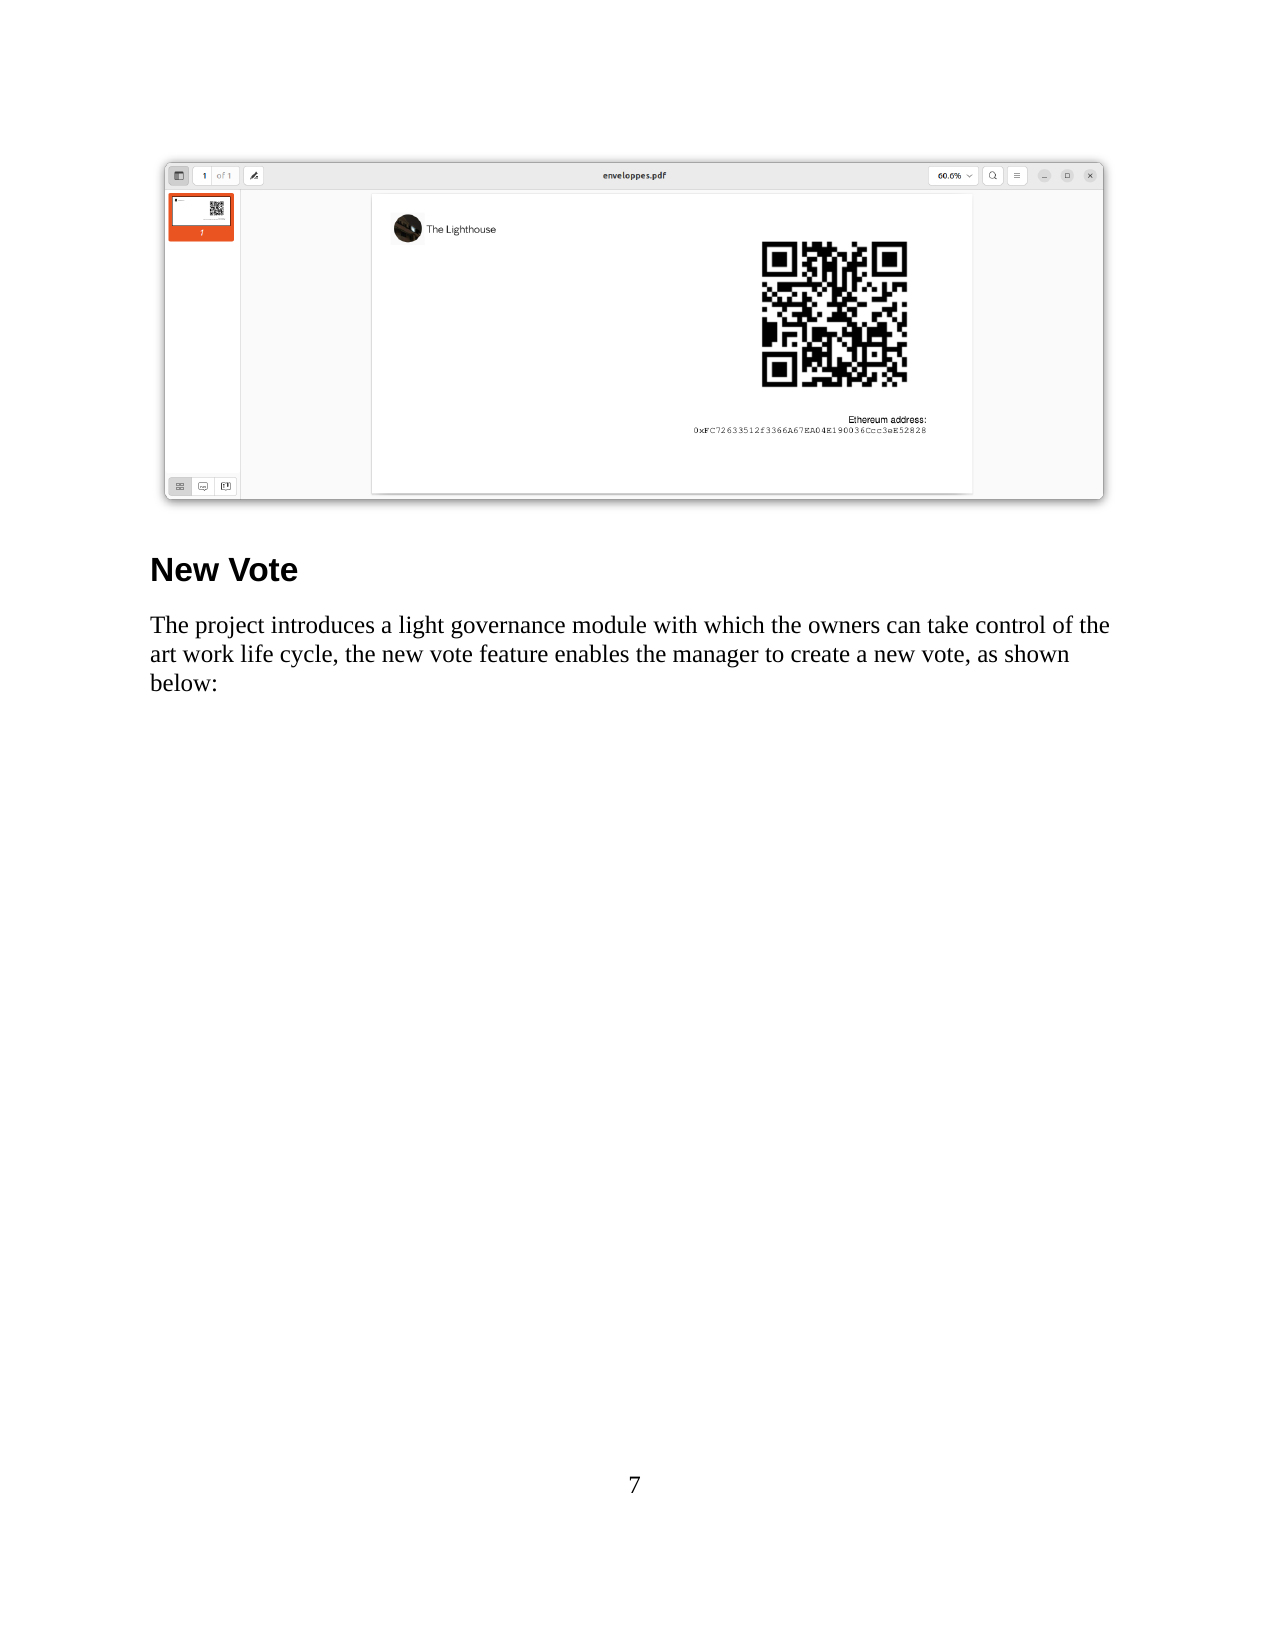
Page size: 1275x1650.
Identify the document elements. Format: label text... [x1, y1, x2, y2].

picture [150, 150, 1118, 516]
text The project introduces a light governance module with which the owners can take control of the art work life cycle, the new vote feature enables the manager to create a new vote, as shown below: [150, 610, 1125, 696]
subtitle New Vote [150, 550, 1125, 589]
